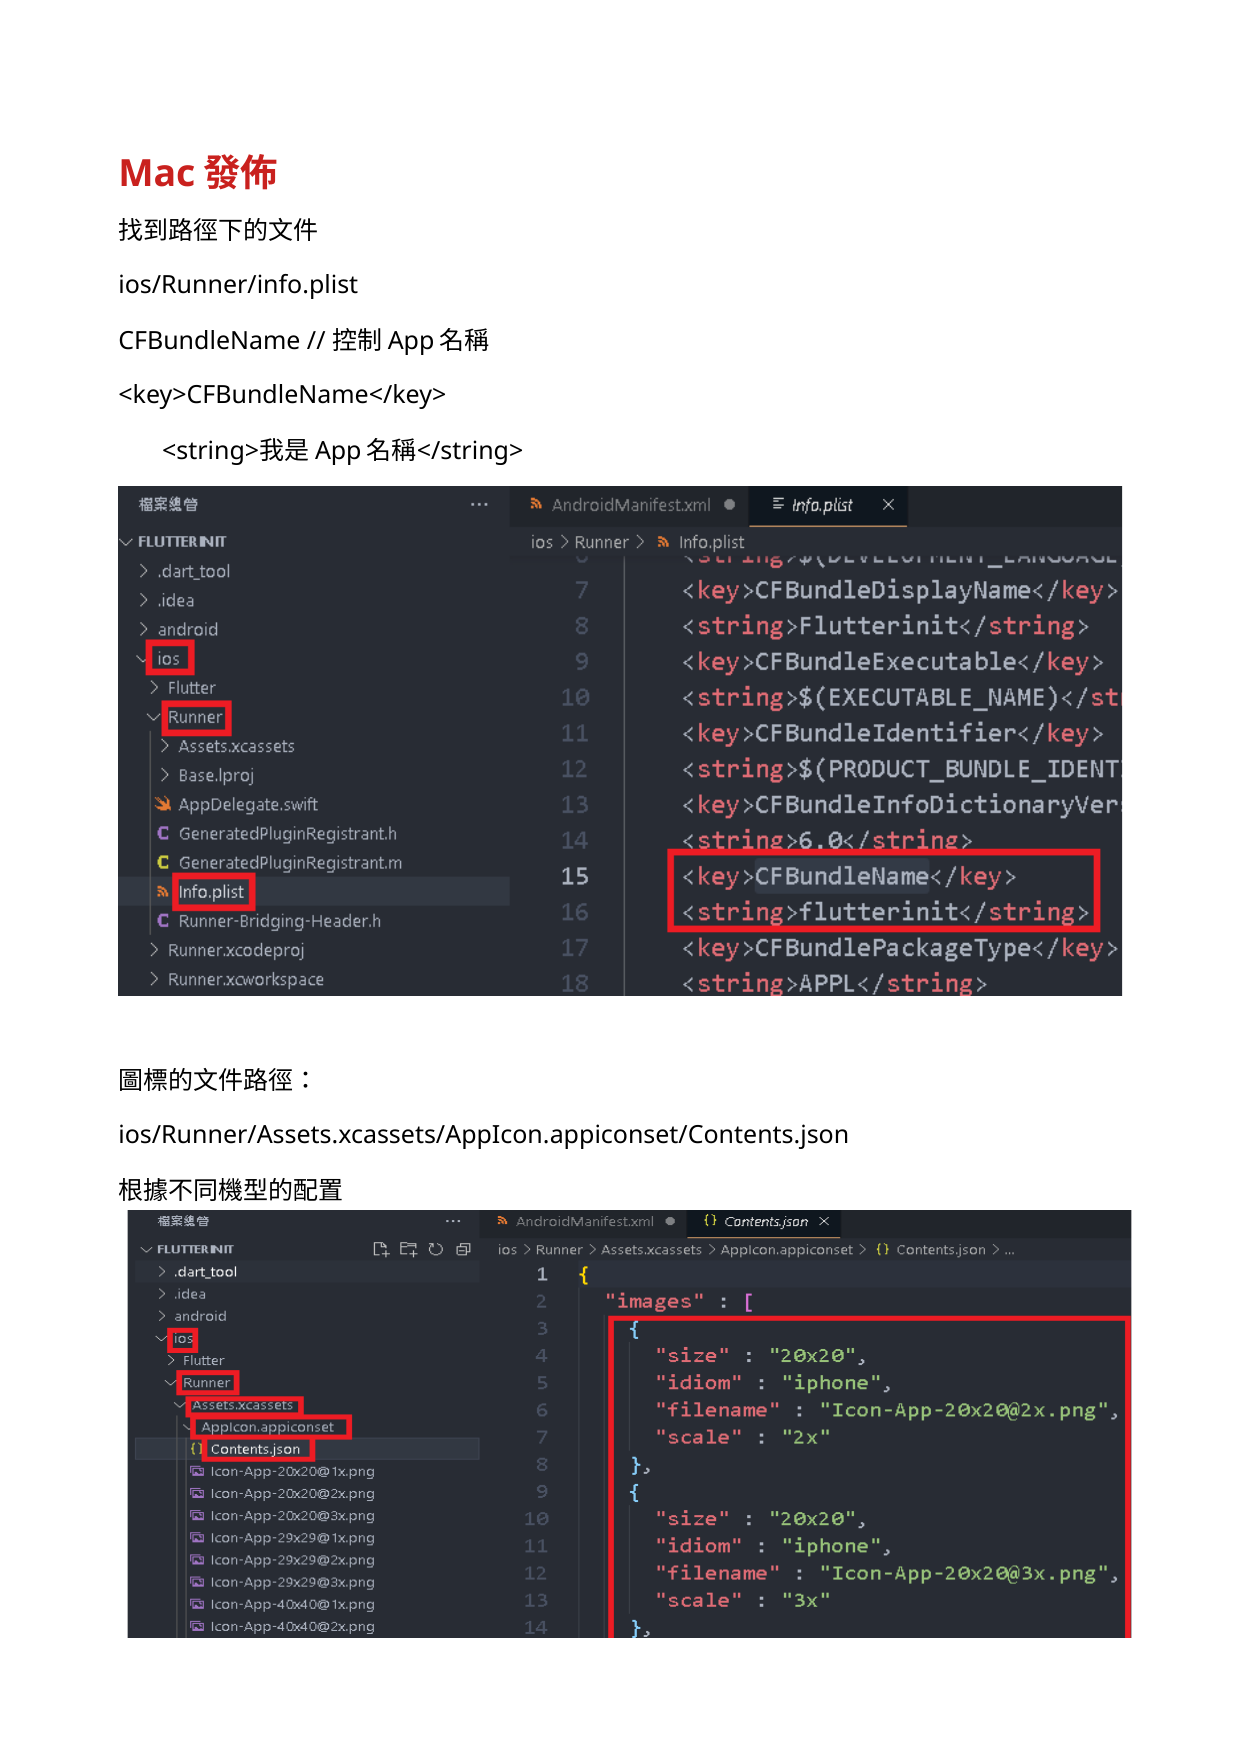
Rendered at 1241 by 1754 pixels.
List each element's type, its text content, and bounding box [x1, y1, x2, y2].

picture [127, 1210, 1132, 1638]
text 圖標的文件路徑： [118, 1060, 1122, 1097]
text 根據不同機型的配置 [118, 1170, 1122, 1207]
text ios/Runner/info.plist [118, 266, 1122, 300]
text ios/Runner/Assets.xcassets/AppIcon.appiconset/Contents.json [118, 1117, 1122, 1151]
text 找到路徑下的文件 [118, 210, 1122, 246]
text <string>我是 App名稱</string> [118, 430, 1122, 466]
text CFBundleName // 控制 App名稱 [118, 320, 1122, 356]
text <key>CFBundleName</key> [118, 376, 1122, 410]
subtitle Mac發佈 [118, 143, 1122, 198]
picture [118, 486, 1123, 996]
